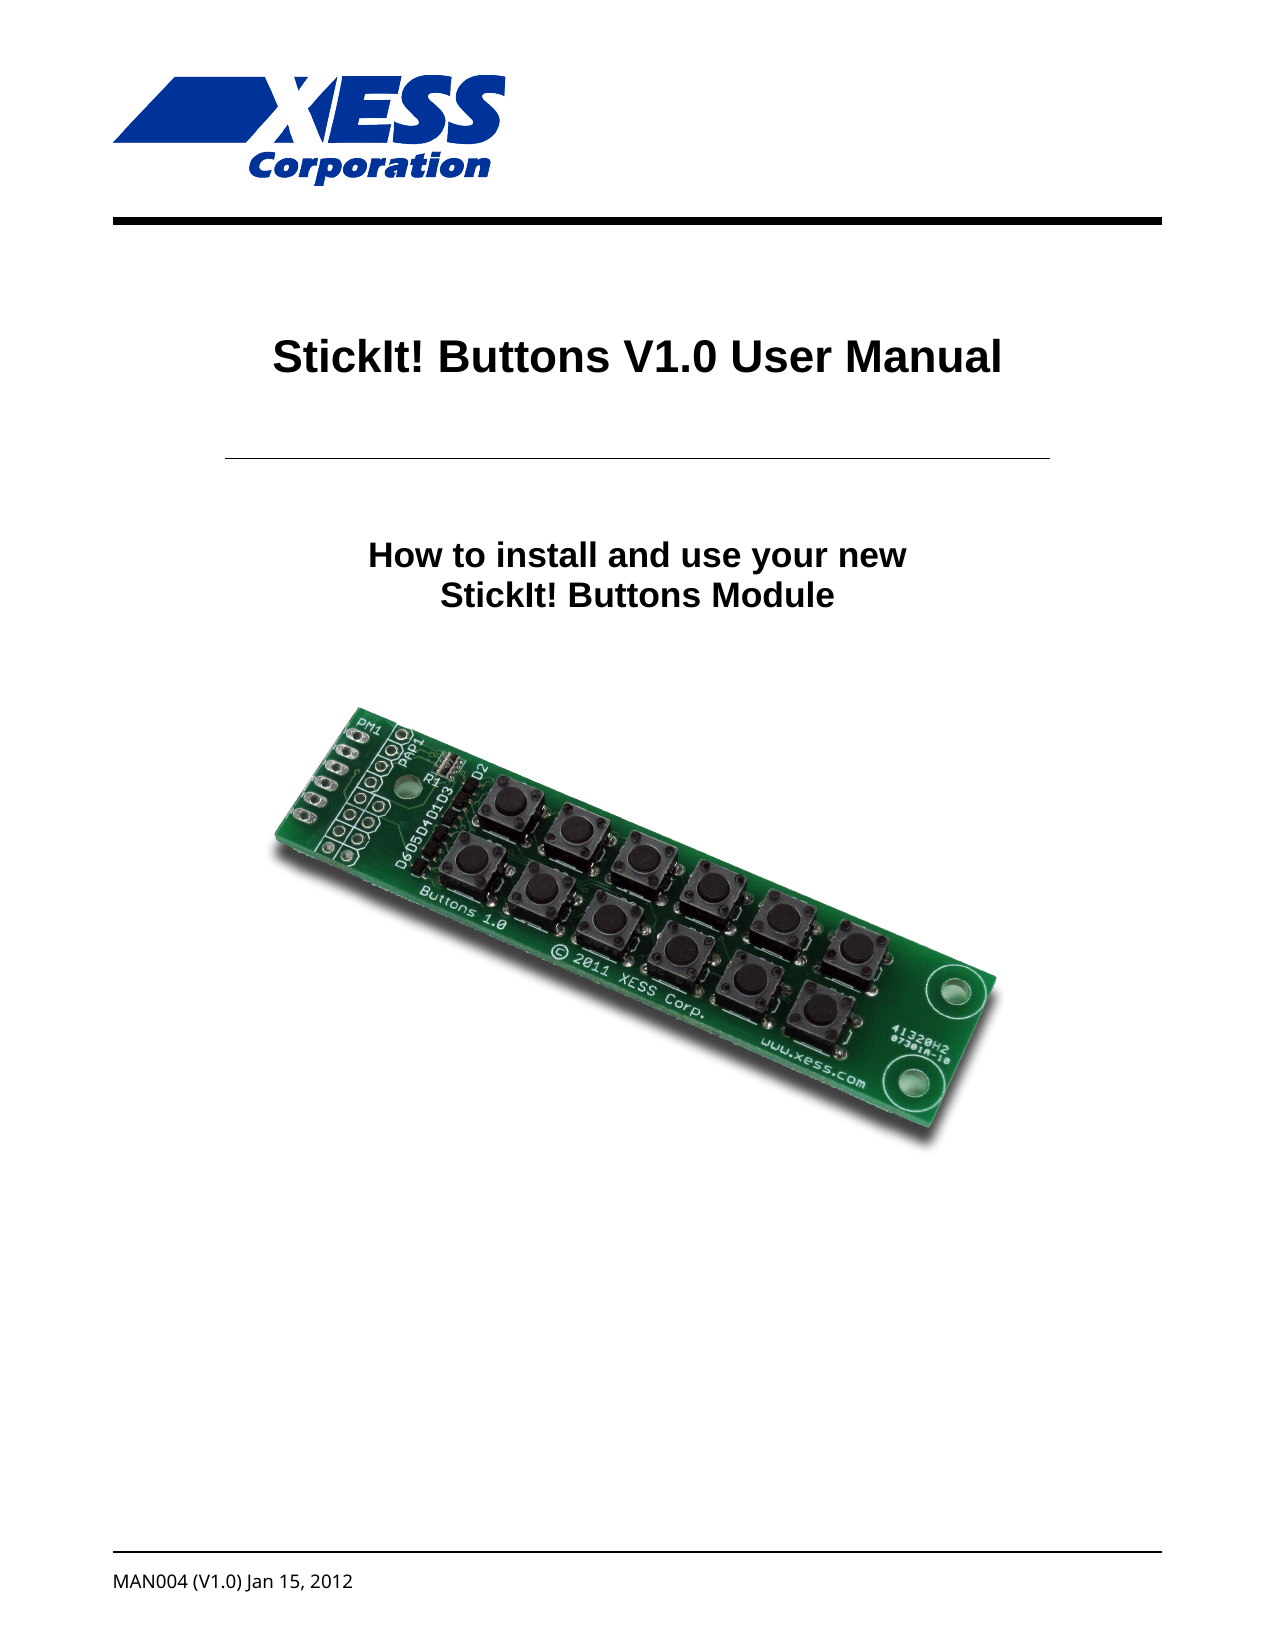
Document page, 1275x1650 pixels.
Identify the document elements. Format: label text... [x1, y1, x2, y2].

picture [112, 75, 506, 186]
title StickIt! Buttons V1.0 User Manual [225, 330, 1050, 383]
subtitle How to install and use your new StickIt! Buttons Module [225, 459, 1050, 615]
picture [259, 688, 1016, 1163]
